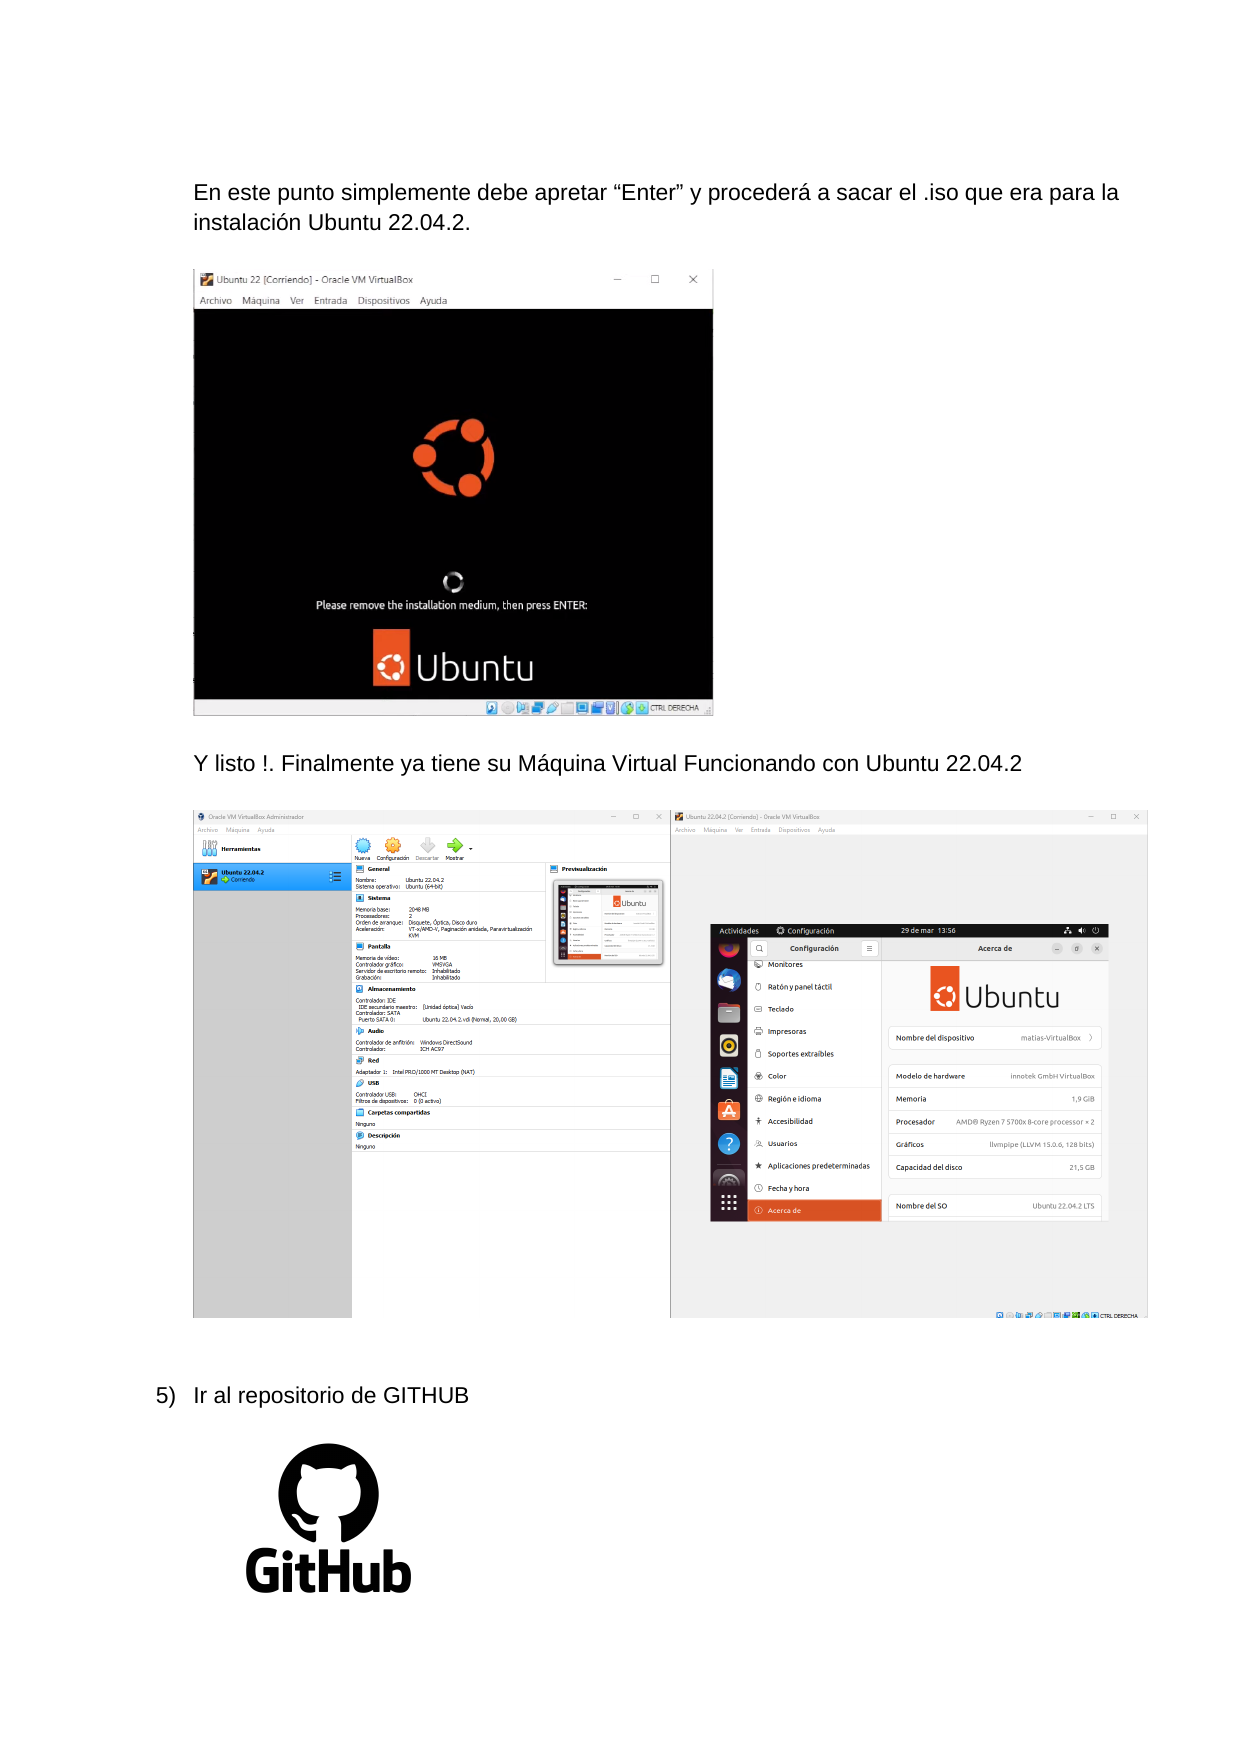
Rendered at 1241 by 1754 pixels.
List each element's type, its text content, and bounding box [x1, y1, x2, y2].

picture [193, 269, 714, 716]
picture [193, 1442, 464, 1595]
text Y listo !. Finalmente ya tiene su Máquina Virtual Funcionando con Ubuntu 22.04.2 [193, 749, 1122, 776]
text En este punto simplemente debe apretar “Enter” y procederá a sacar el .iso que era para la instalación Ubuntu 22.04.2. [193, 178, 1122, 235]
picture [193, 810, 1148, 1318]
list Ir al repositorio de GITHUB [156, 1382, 1122, 1408]
